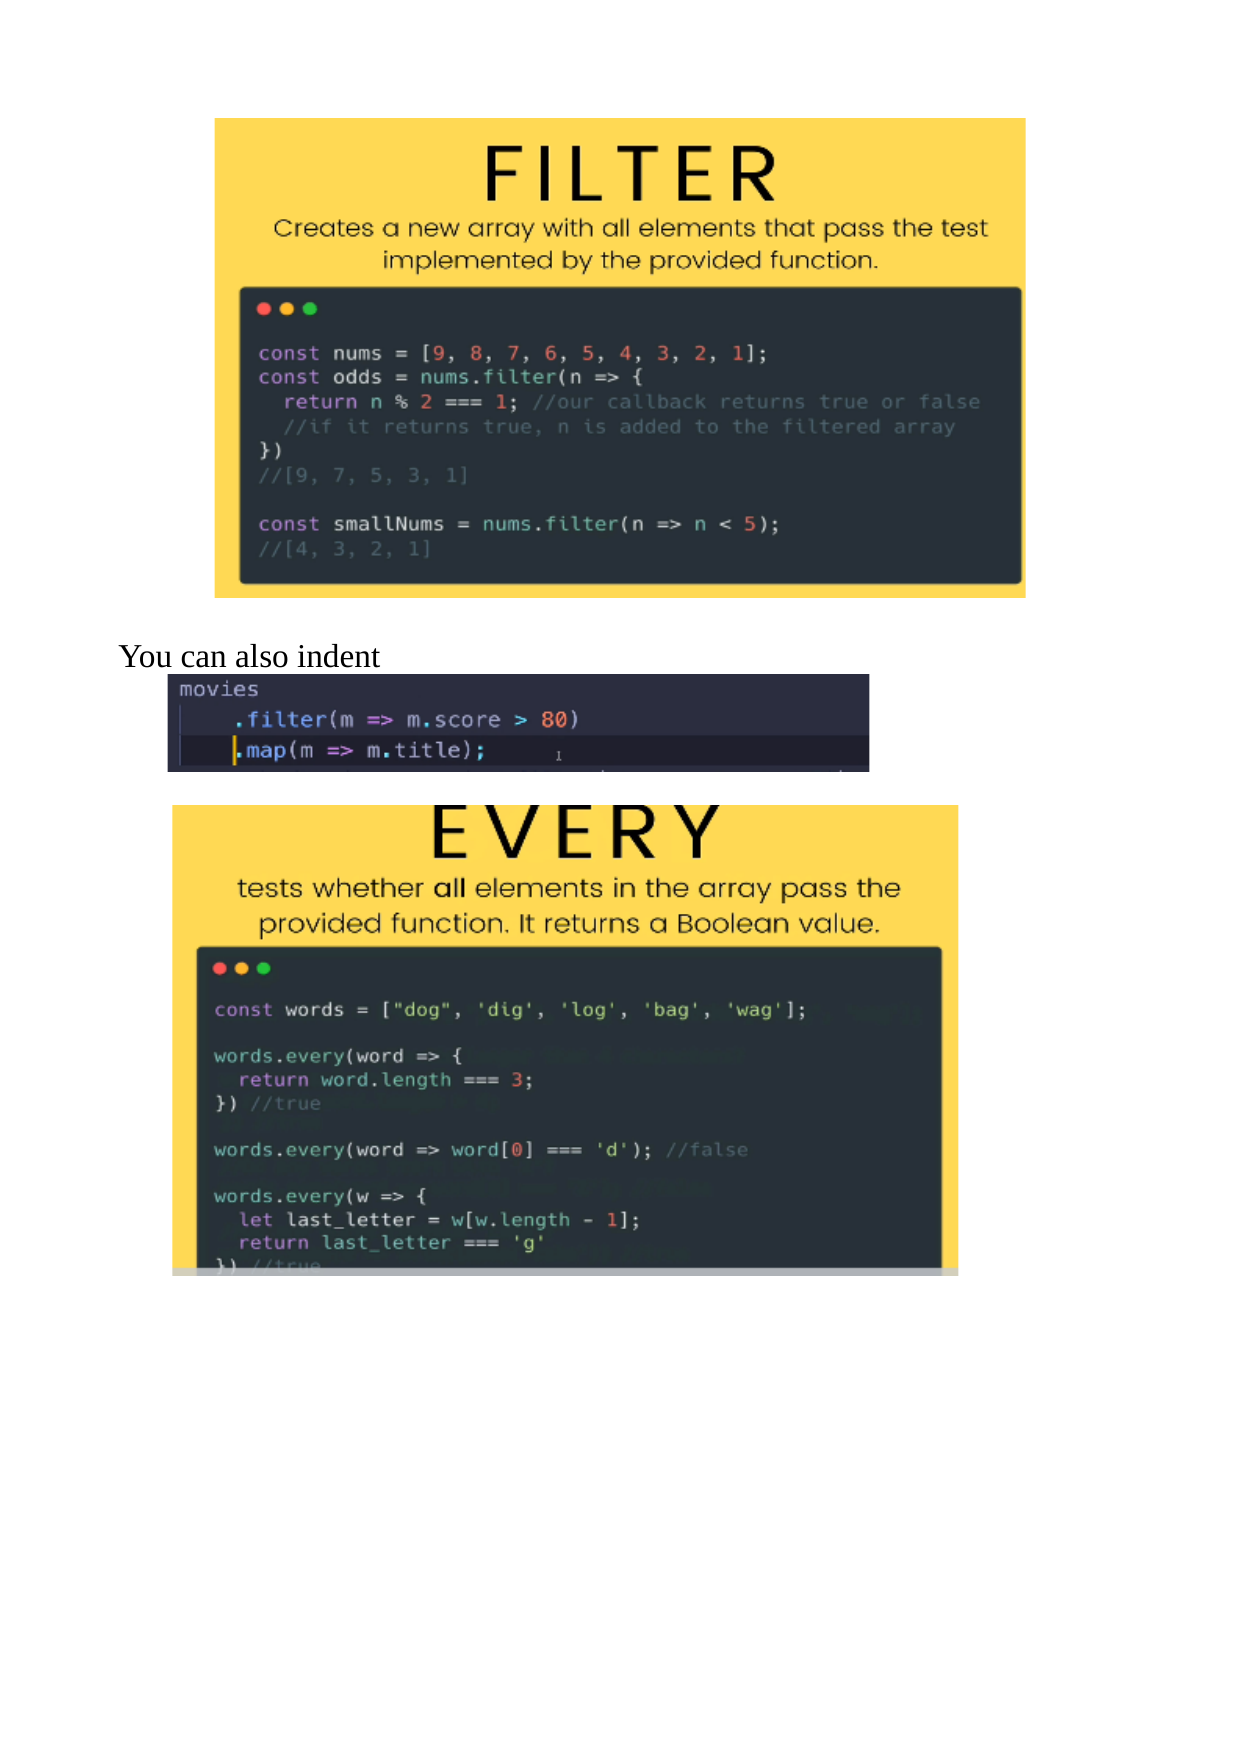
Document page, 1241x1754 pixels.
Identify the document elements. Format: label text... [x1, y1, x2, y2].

picture [172, 805, 959, 1276]
picture [167, 674, 870, 772]
picture [214, 118, 1026, 598]
text You can also indent [118, 636, 1122, 674]
